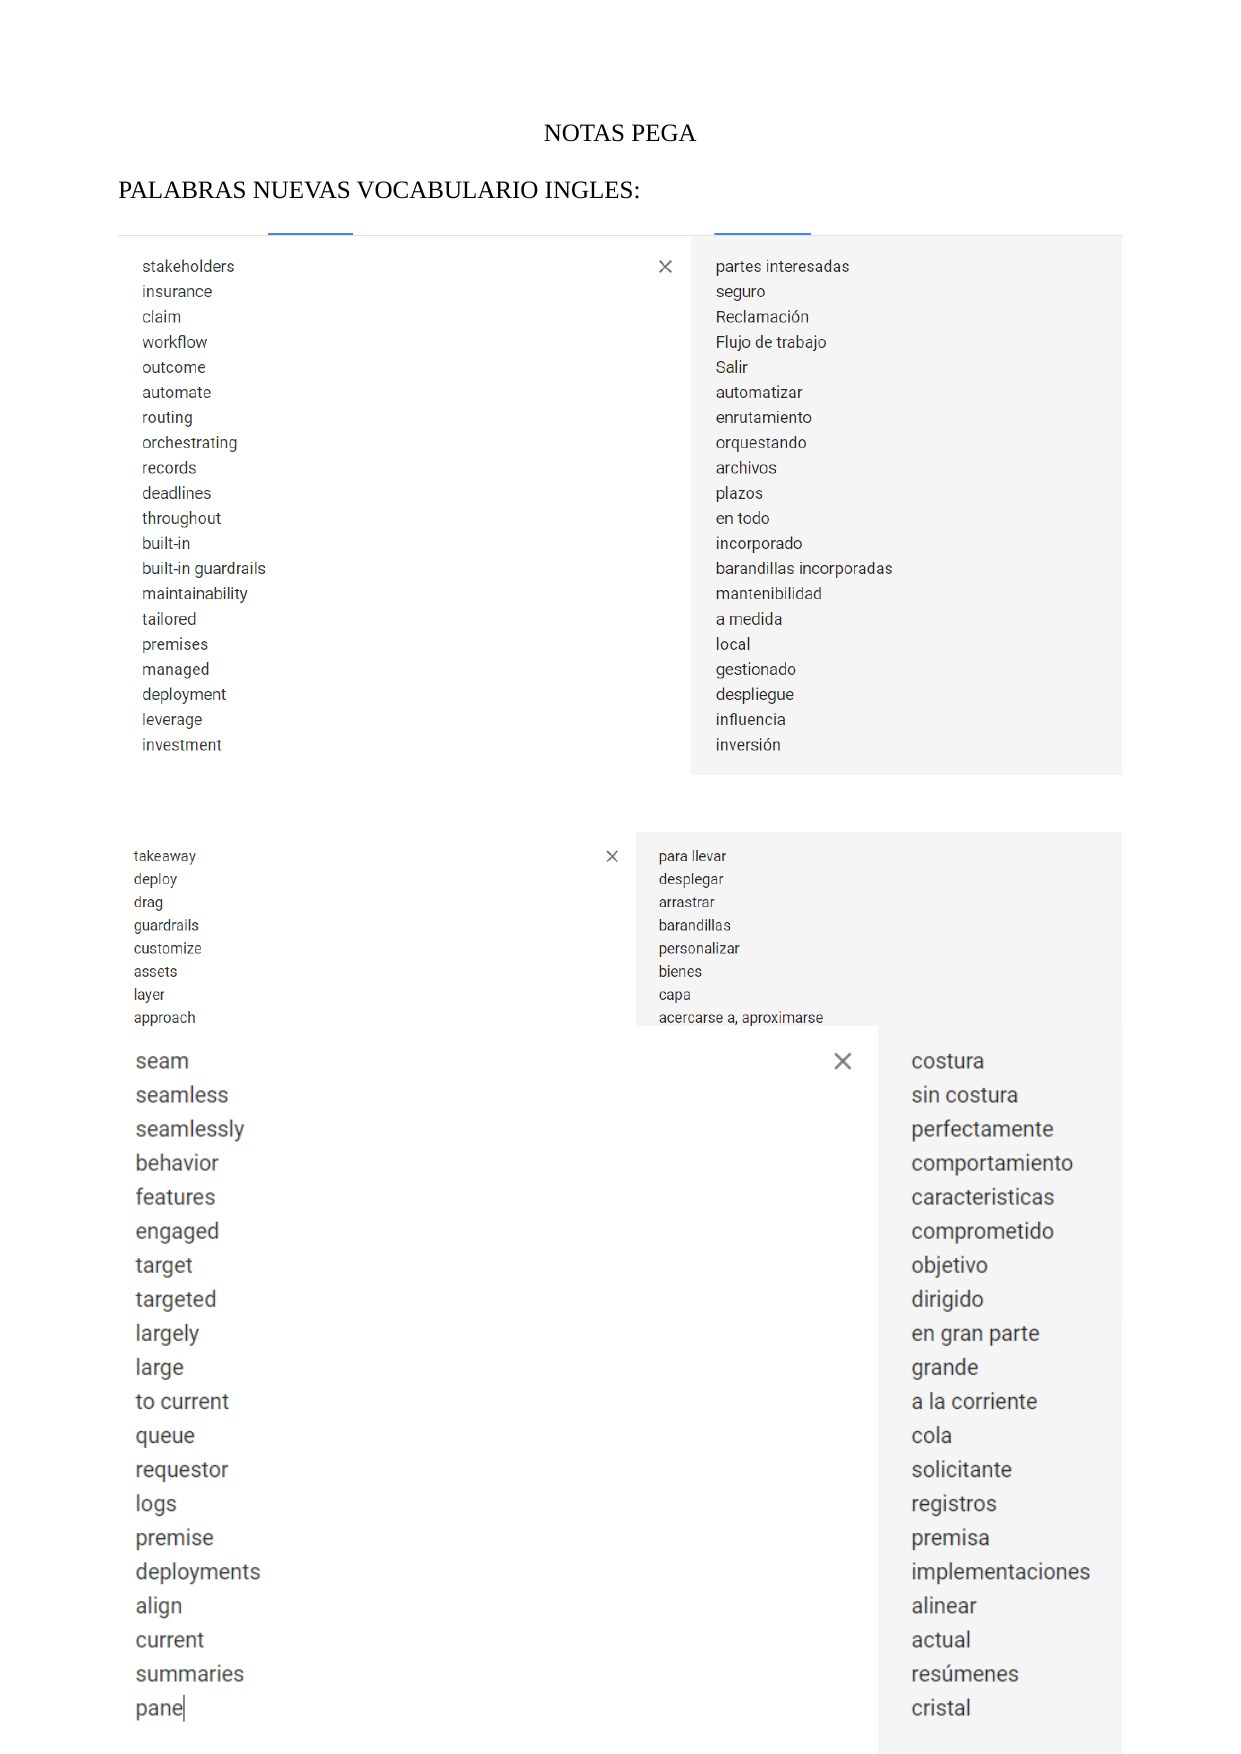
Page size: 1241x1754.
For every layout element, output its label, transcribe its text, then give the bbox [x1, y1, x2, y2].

text PALABRAS NUEVAS VOCABULARIO INGLES: [118, 176, 1122, 204]
text NOTAS PEGA [118, 118, 1122, 147]
